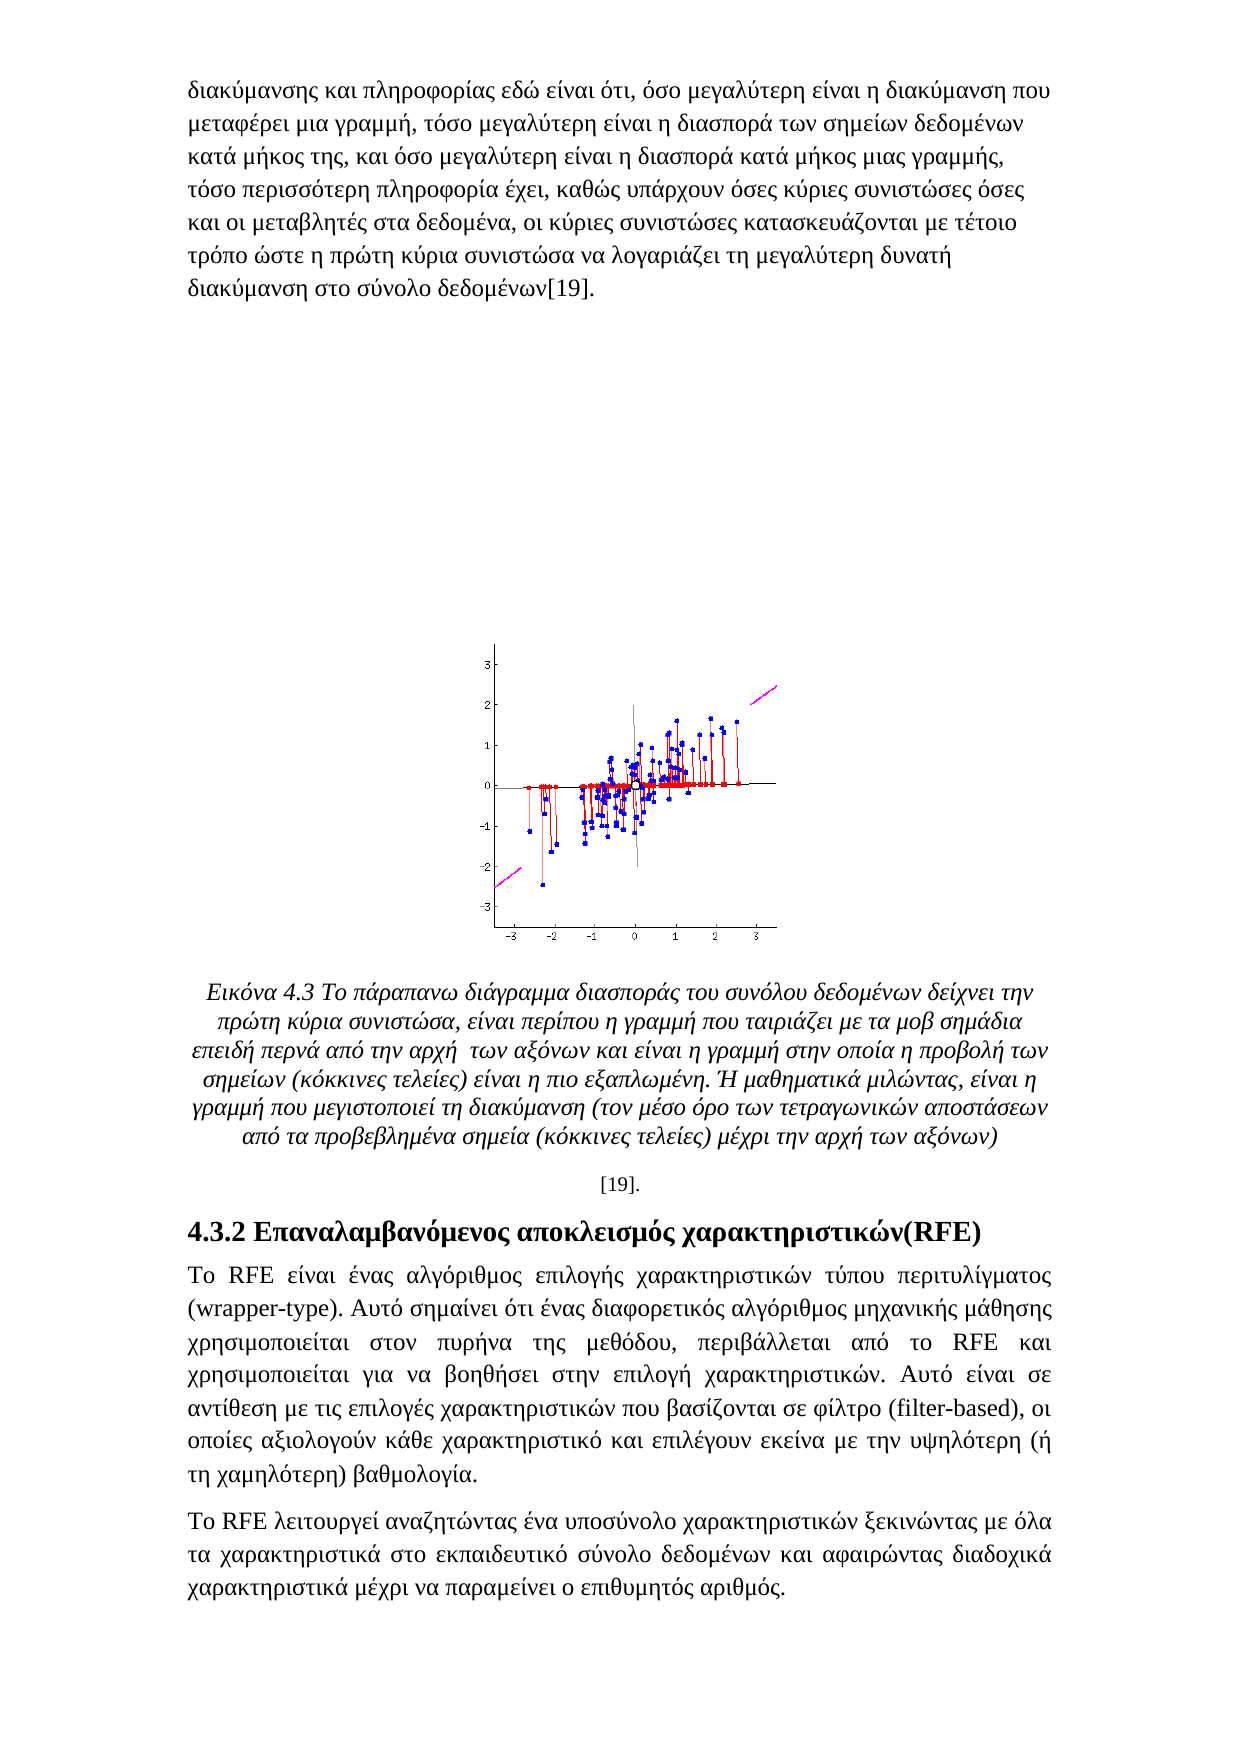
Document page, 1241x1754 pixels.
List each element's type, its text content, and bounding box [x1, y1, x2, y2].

text διακύμανσης και πληροφορίας εδώ είναι ότι, όσο μεγαλύτερη είναι η διακύμανση που μεταφέρει μια γραμμή, τόσο μεγαλύτερη είναι η διασπορά των σημείων δεδομένων κατά μήκος της, και όσο μεγαλύτερη είναι η διασπορά κατά μήκος μιας γραμμής, τόσο περισσότερη πληροφορία έχει, καθώς υπάρχουν όσες κύριες συνιστώσες όσες και οι μεταβλητές στα δεδομένα, οι κύριες συνιστώσες κατασκευάζονται με τέτοιο τρόπο ώστε η πρώτη κύρια συνιστώσα να λογαριάζει τη μεγαλύτερη δυνατή διακύμανση στο σύνολο δεδομένων[19]. [187, 75, 1053, 302]
subtitle 4.3.2 Επαναλαμβανόμενος αποκλεισμός χαρακτηριστικών(RFE) [187, 1214, 1053, 1248]
text Το RFE είναι ένας αλγόριθμος επιλογής χαρακτηριστικών τύπου περιτυλίγματος (wrapper-type). Αυτό σημαίνει ότι ένας διαφορετικός αλγόριθμος μηχανικής μάθησης χρησιμοποιείται στον πυρήνα της μεθόδου, περιβάλλεται από το RFE και χρησιμοποιείται για να βοηθήσει στην επιλογή χαρακτηριστικών. Αυτό είναι σε αντίθεση με τις επιλογές χαρακτηριστικών που βασίζονται σε φίλτρο (filter-based), οι οποίες αξιολογούν κάθε χαρακτηριστικό και επιλέγουν εκείνα με την υψηλότερη (ή τη χαμηλότερη) βαθμολογία. [187, 1261, 1053, 1487]
text [187, 606, 1053, 618]
text Εικόνα 4.3 Το πάραπανω διάγραμμα διασποράς του συνόλου δεδομένων δείχνει την πρώτη κύρια συνιστώσα, είναι περίπου η γραμμή που ταιριάζει με τα μοβ σημάδια επειδή περνά από την αρχή των αξόνων και είναι η γραμμή στην οποία η προβολή των σημείων (κόκκινες τελείες) είναι η πιο εξαπλωμένη. Ή μαθηματικά μιλώντας, είναι η γραμμή που μεγιστοποιεί τη διακύμανση (τον μέσο όρο των τετραγωνικών αποστάσεων από τα προβεβλημένα σημεία (κόκκινες τελείες) μέχρι την αρχή των αξόνων) [187, 965, 1053, 1150]
text Το RFE λειτουργεί αναζητώντας ένα υποσύνολο χαρακτηριστικών ξεκινώντας με όλα τα χαρακτηριστικά στο εκπαιδευτικό σύνολο δεδομένων και αφαιρώντας διαδοχικά χαρακτηριστικά μέχρι να παραμείνει ο επιθυμητός αριθμός. [187, 1506, 1053, 1601]
text [19]. [187, 1150, 1053, 1196]
picture [187, 618, 1053, 965]
